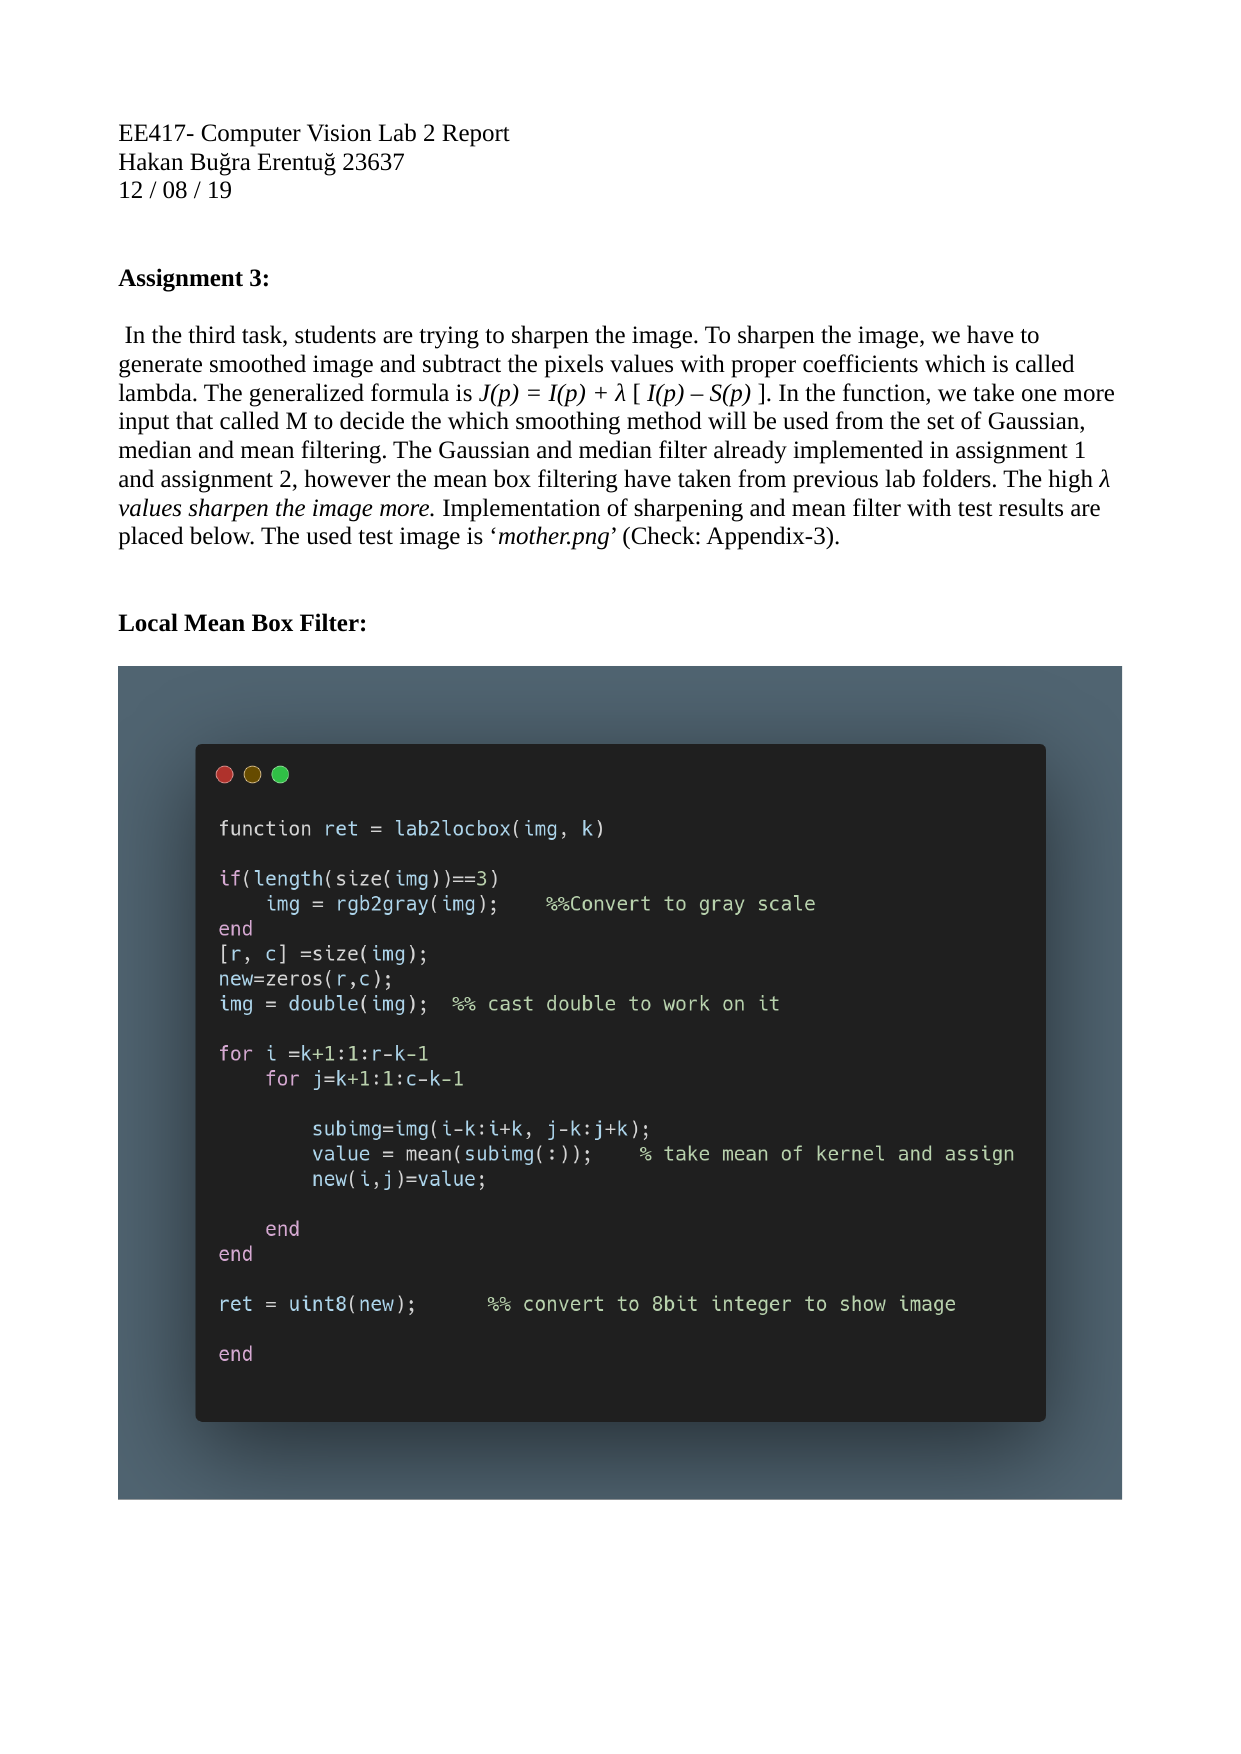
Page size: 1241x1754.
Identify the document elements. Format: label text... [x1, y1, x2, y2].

text In the third task, students are trying to sharpen the image. To sharpen the image, we have to generate smoothed image and subtract the pixels values with proper coefficients which is called lambda. The generalized formula is J(p) = I(p) + λ [ I(p) – S(p) ]. In the function, we take one more input that called M to decide the which smoothing method will be used from the set of Gaussian, median and mean filtering. The Gaussian and median filter already implemented in assignment 1 and assignment 2, however the mean box filtering have taken from previous lab folders. The high λ values sharpen the image more. Implementation of sharpening and mean filter with test results are placed below. The used test image is ‘mother.png’ (Check: Appendix-3). [118, 320, 1122, 550]
text Assignment 3: [118, 263, 1122, 291]
text Local Mean Box Filter: [118, 608, 1122, 636]
picture [118, 665, 1123, 1500]
